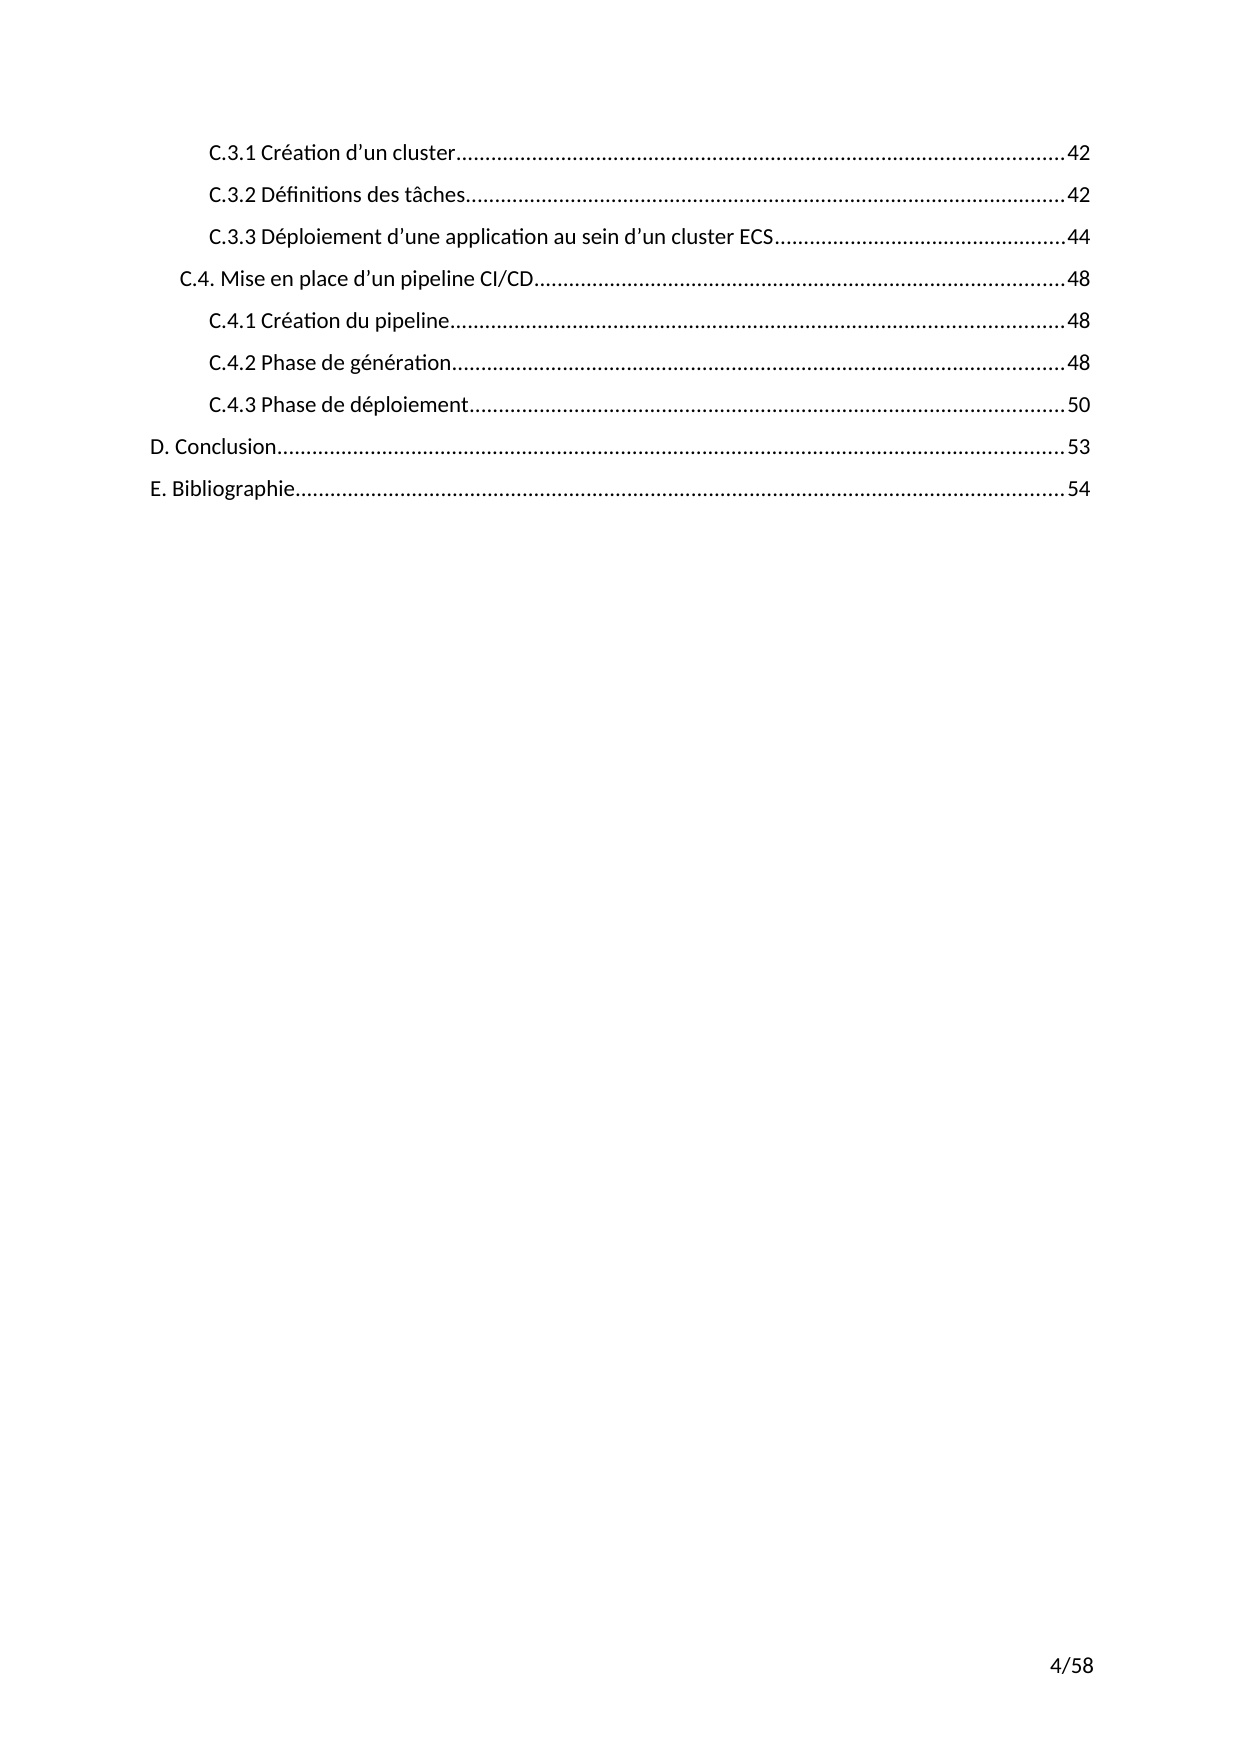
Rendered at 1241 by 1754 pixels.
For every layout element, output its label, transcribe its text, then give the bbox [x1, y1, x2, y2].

text C.4. Mise en place d’un pipeline CI/CD 48 [179, 264, 1090, 292]
text C.4.2 Phase de génération 48 [209, 348, 1090, 376]
text C.4.1 Création du pipeline 48 [209, 306, 1090, 334]
text C.3.3 Déploiement d’une application au sein d’un cluster ECS 44 [209, 222, 1090, 250]
text E. Bibliographie 54 [150, 474, 1090, 502]
text C.4.3 Phase de déploiement 50 [209, 390, 1090, 418]
text C.3.2 Définitions des tâches 42 [209, 180, 1090, 208]
text C.3.1 Création d’un cluster 42 [209, 138, 1090, 166]
text D. Conclusion 53 [150, 432, 1090, 460]
